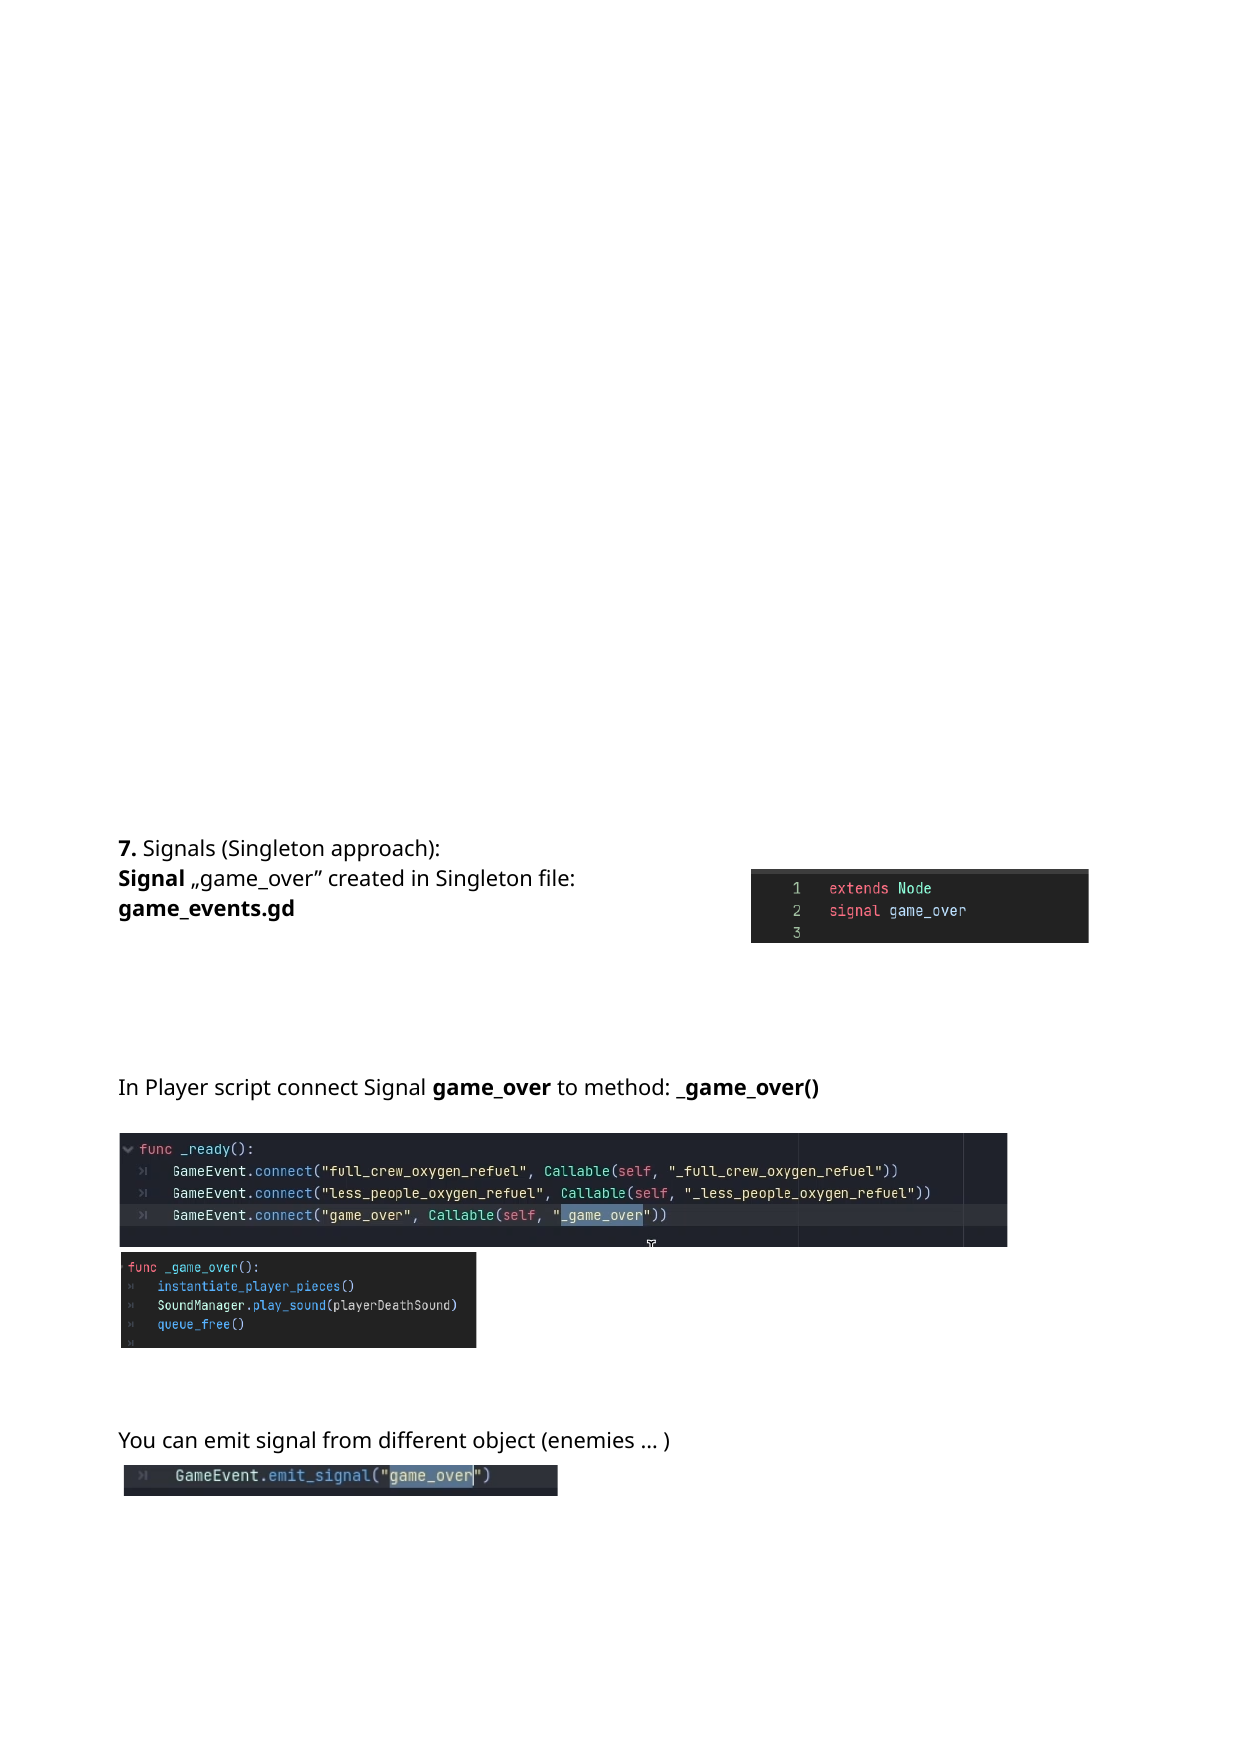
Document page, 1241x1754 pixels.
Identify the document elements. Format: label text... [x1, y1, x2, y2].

text Signal „game_over” created in Singleton file: game_events.gd [118, 863, 1122, 922]
picture [751, 869, 1089, 943]
picture [121, 1252, 477, 1348]
picture [123, 1465, 558, 1496]
text In Player script connect Signal game_over to method: _game_over() [118, 1071, 1122, 1101]
picture [119, 1133, 1008, 1247]
text You can emit signal from different object (enemies … ) [118, 1425, 1122, 1455]
text 7. Signals (Singleton approach): [118, 833, 1122, 863]
